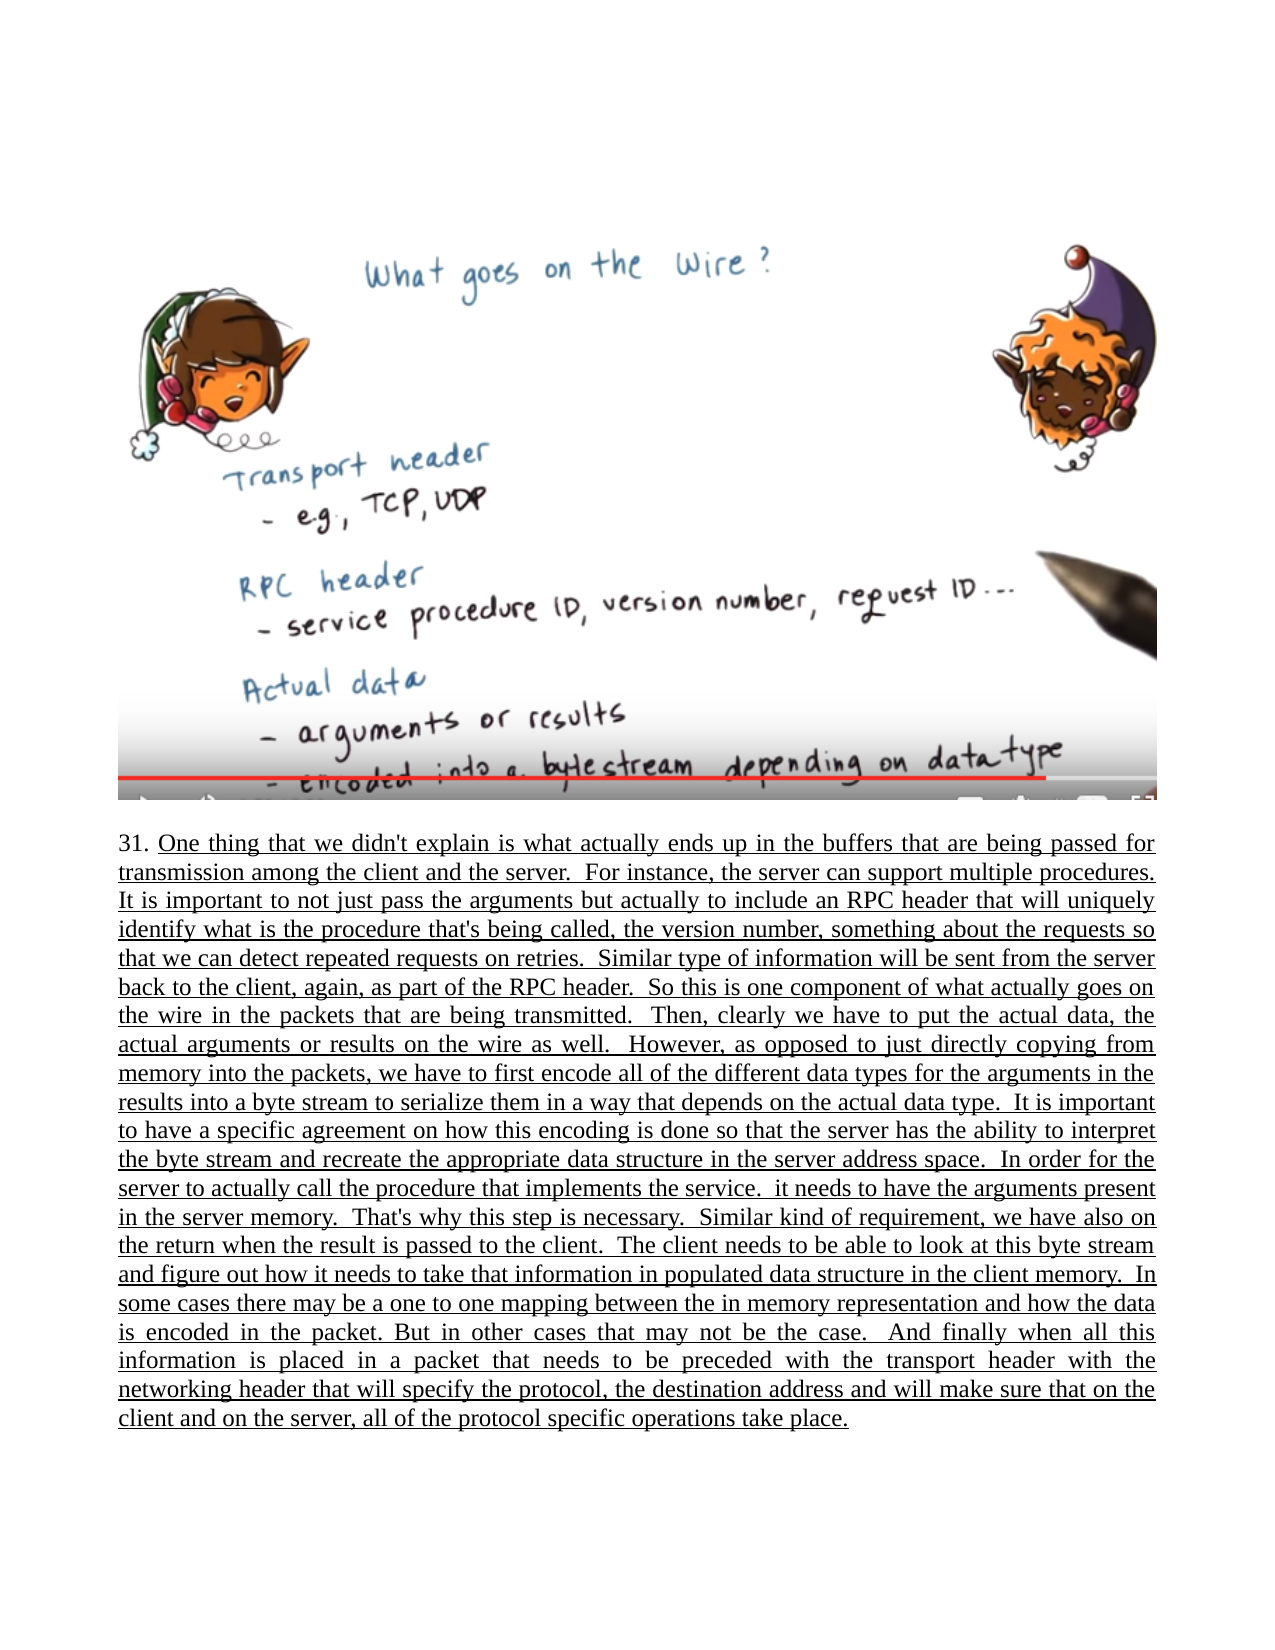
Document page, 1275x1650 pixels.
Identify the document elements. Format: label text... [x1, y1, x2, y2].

text some cases there may be a one to one mapping between the in memory representation and how the data is encoded in the packet. But in other cases that may not be the case. And finally when all this information is placed in a packet that needs to be preceded with the transport header with the [118, 1286, 1157, 1371]
text 31. One thing that we didn't explain is what actually ends up in the buffers that are being passed for transmission among the client and the server. For instance, the server can support multiple procedures. It is important to not just pass the arguments but actually to include an RPC header that will uniquely identify what is the procedure that's being called, the version number, something about the requests so that we can detect repeated requests on retries. Similar type of information will be sent from the server back to the client, again, as part of the RPC header. So this is one component of what actually goes on the wire in the packets that are being transmitted. Then, clearly we have to put the actual data, the actual arguments or results on the wire as well. However, as opposed to just directly copying from memory into the packets, we have to first encode all of the different data types for the arguments in the results into a byte stream to serialize them in a way that depends on the actual data type. It is important to have a specific agreement on how this encoding is done so that the server has the ability to interpret [118, 828, 1157, 1141]
text the byte stream and recreate the appropriate data structure in the server address space. In order for the server to actually call the procedure that implements the service. it needs to have the arguments present in the server memory. That's why this step is necessary. Similar kind of requirement, we have also on [118, 1142, 1157, 1227]
text the return when the result is passed to the client. The client needs to be able to look at this byte stream and figure out how it needs to take that information in populated data structure in the client memory. In [118, 1228, 1157, 1284]
picture [118, 233, 1157, 800]
text networking header that will specify the protocol, the destination address and will make sure that on the client and on the server, all of the protocol specific operations take place. [118, 1372, 1157, 1432]
